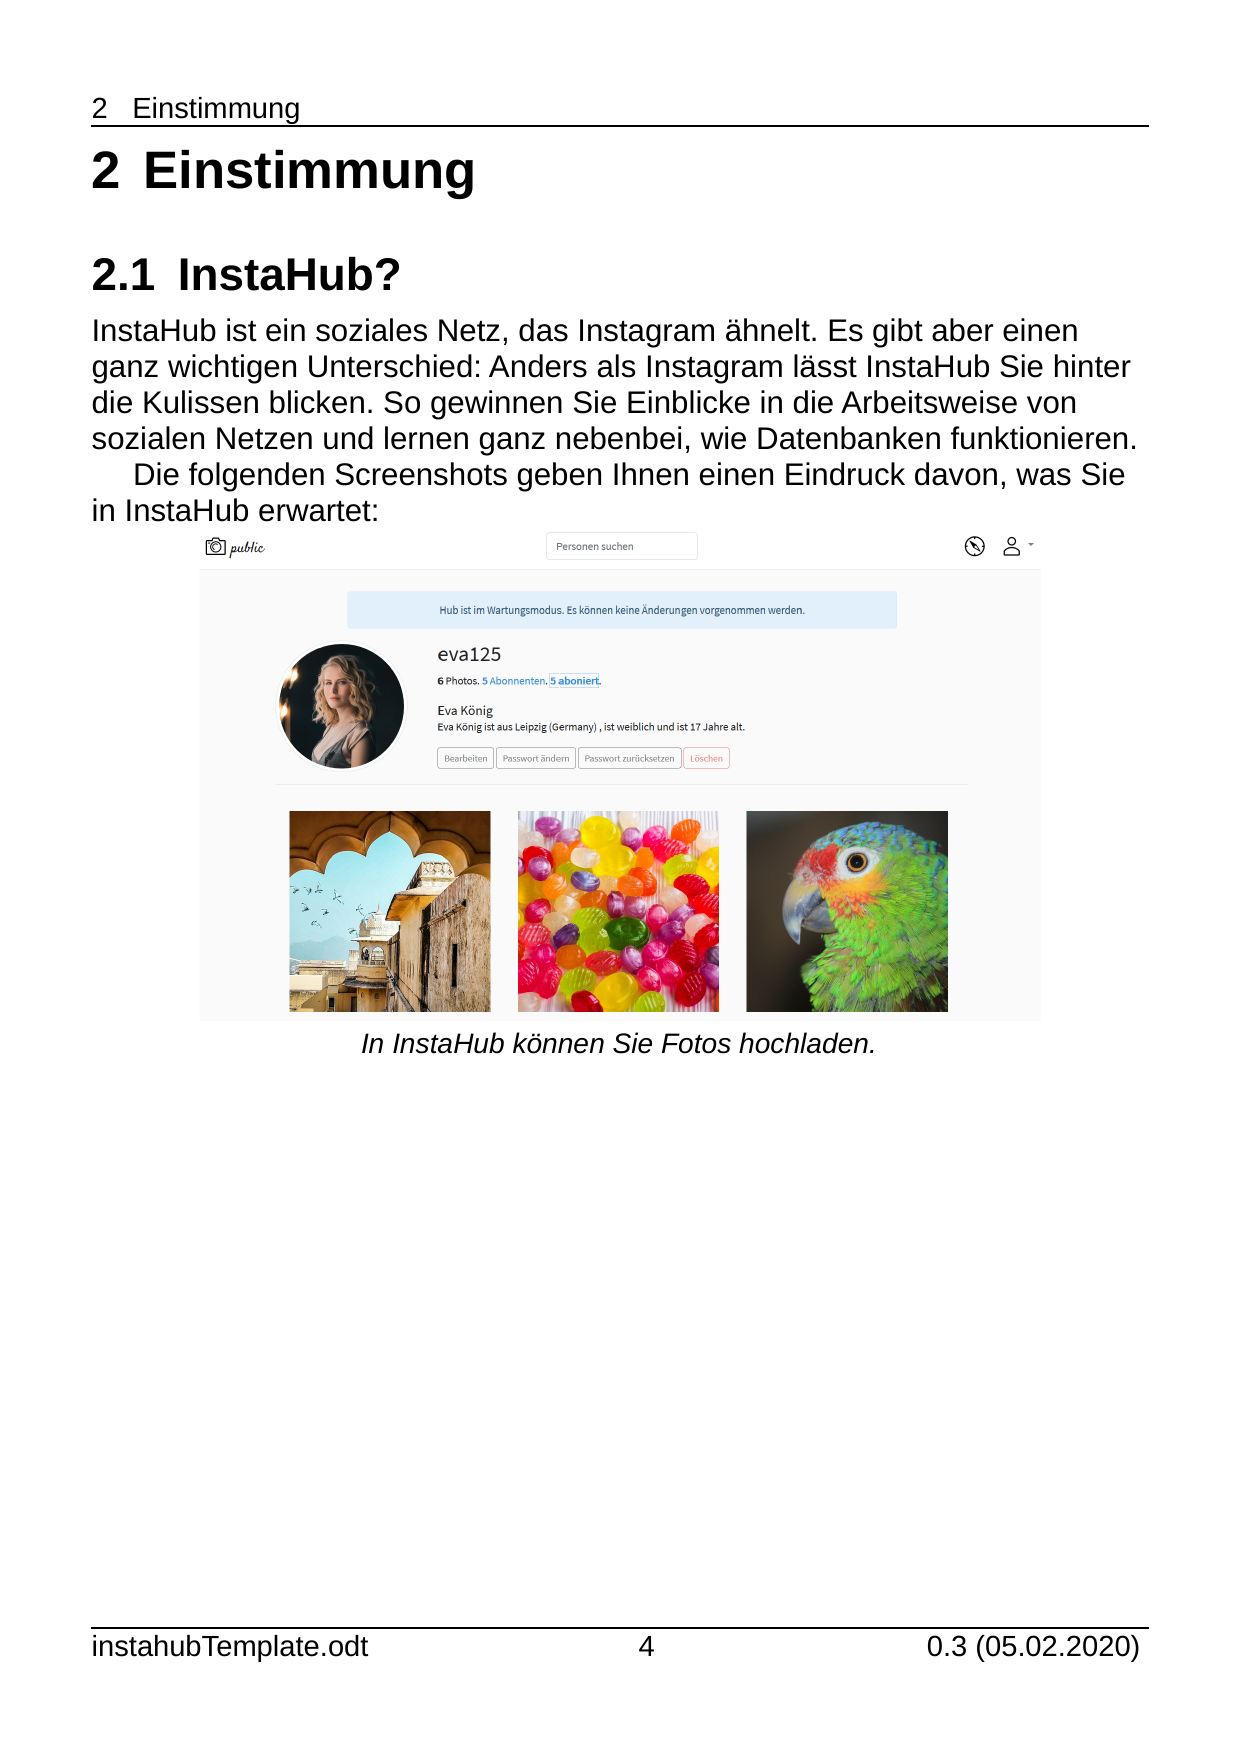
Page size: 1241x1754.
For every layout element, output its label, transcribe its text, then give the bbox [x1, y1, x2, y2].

subtitle Einstimmung [91, 139, 1149, 199]
text InstaHub ist ein soziales Netz, das Instagram ähnelt. Es gibt aber einen ganz wichtigen Unterschied: Anders als Instagram lässt InstaHub Sie hinter die Kulissen blicken. So gewinnen Sie Einblicke in die Arbeitsweise von sozialen Netzen und lernen ganz nebenbei, wie Datenbanken funktionieren. [91, 312, 1149, 456]
text In InstaHub können Sie Fotos hochladen. [91, 1027, 1149, 1059]
picture [199, 528, 1041, 1021]
subtitle InstaHub? [91, 247, 1149, 300]
text Die folgenden Screenshots geben Ihnen einen Eindruck davon, was Sie in InstaHub erwartet: [91, 456, 1149, 528]
